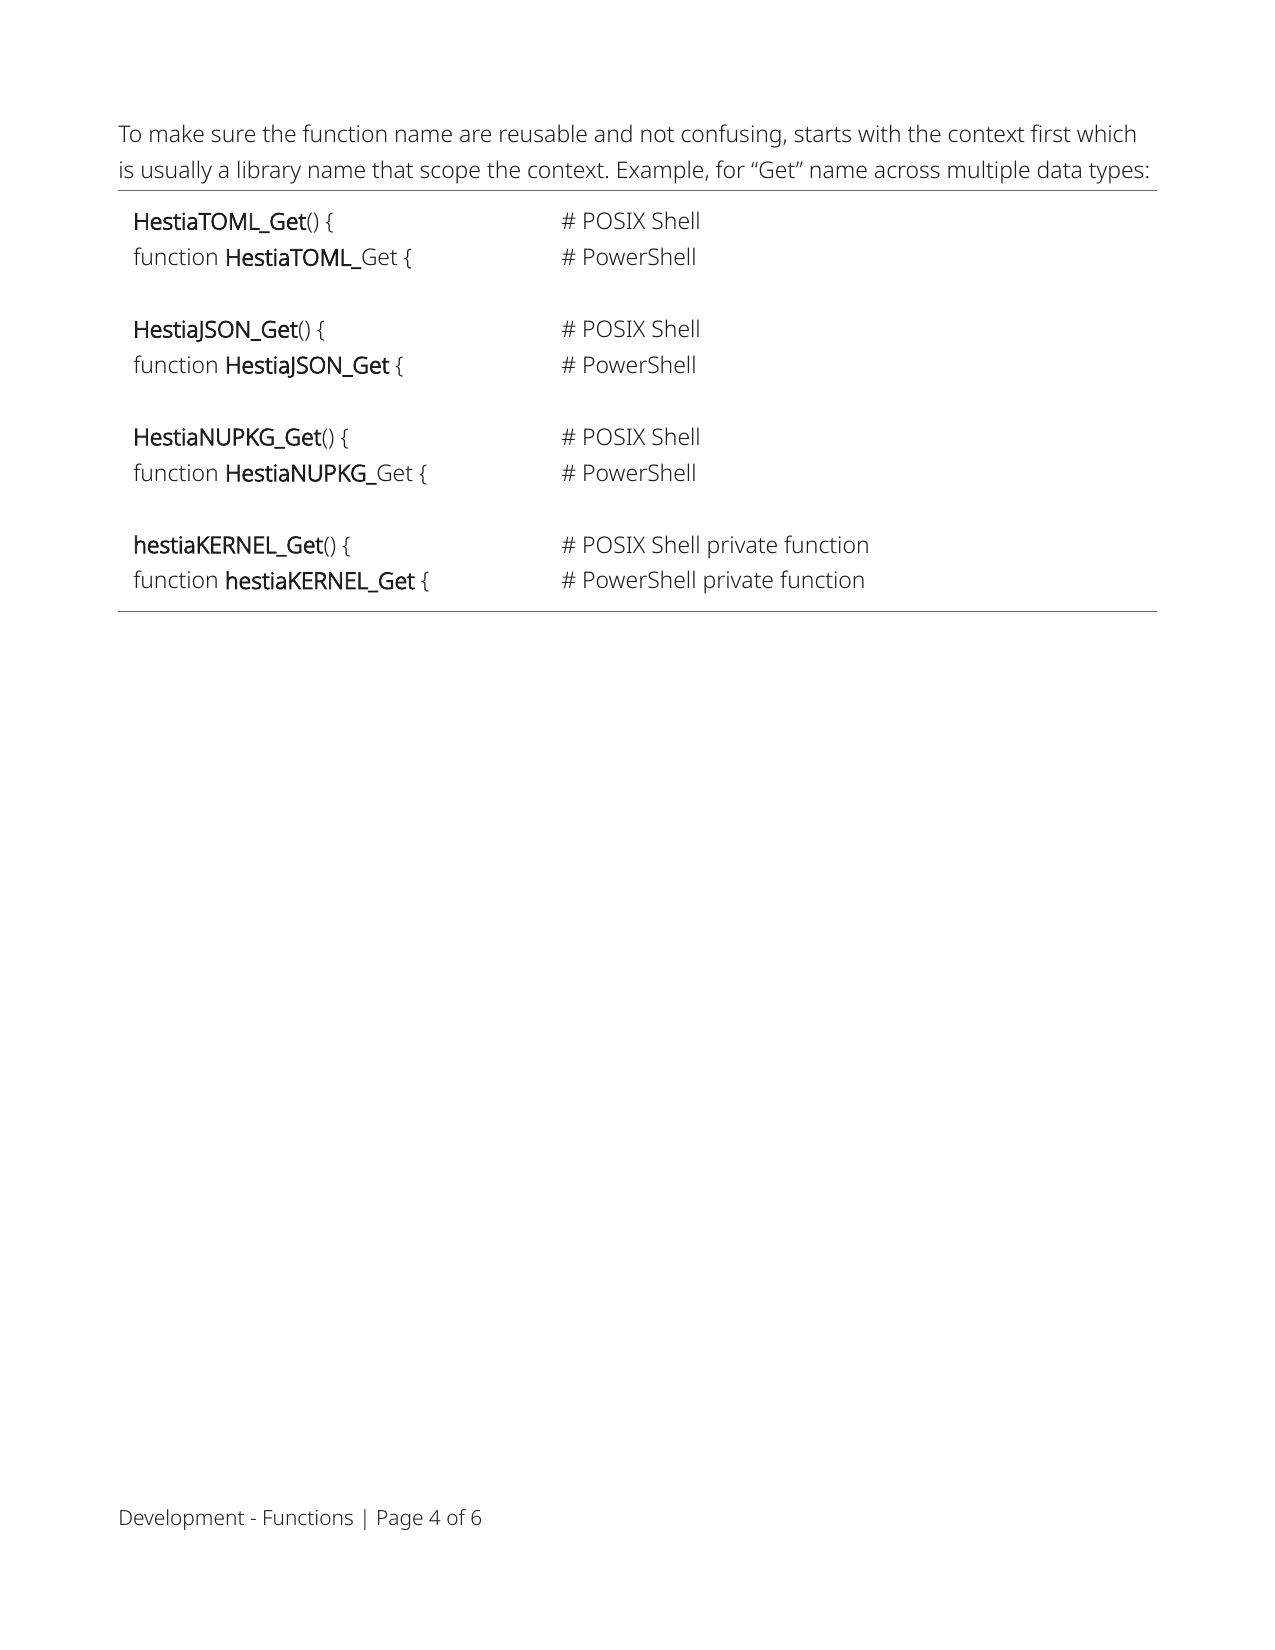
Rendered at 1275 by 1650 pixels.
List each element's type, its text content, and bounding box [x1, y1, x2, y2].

text function HestiaTOML_Get { # PowerShell [118, 226, 1157, 272]
text HestiaJSON_Get() { # POSIX Shell [118, 298, 1157, 334]
text HestiaTOML_Get() { # POSIX Shell [118, 191, 1157, 226]
text function hestiaKERNEL_Get { # PowerShell private function [118, 549, 1157, 611]
text HestiaNUPKG_Get() { # POSIX Shell [118, 406, 1157, 442]
text To make sure the function name are reusable and not confusing, starts with the context first which is usually a library name that scope the context. Example, for “Get” name across multiple data types: [118, 118, 1157, 185]
text function HestiaJSON_Get { # PowerShell [118, 334, 1157, 380]
text function HestiaNUPKG_Get { # PowerShell [118, 442, 1157, 488]
text hestiaKERNEL_Get() { # POSIX Shell private function [118, 513, 1157, 549]
